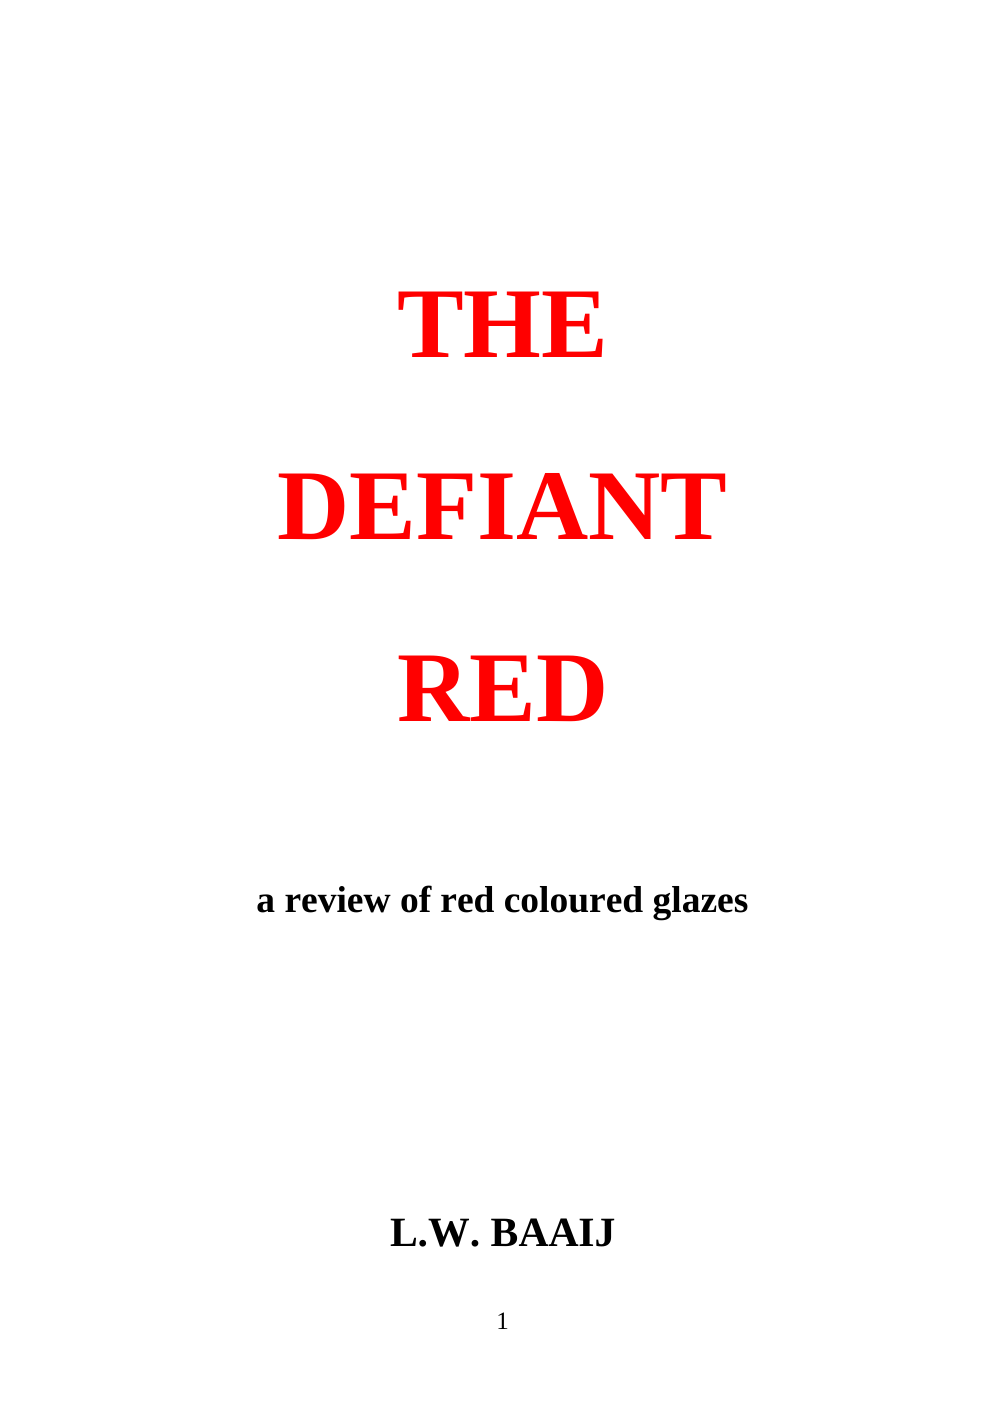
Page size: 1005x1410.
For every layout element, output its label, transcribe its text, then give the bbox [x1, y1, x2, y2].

text L.W. BAAIJ [120, 1208, 885, 1256]
text THE [120, 264, 885, 379]
text DEFIANT [120, 446, 885, 561]
text a review of red coloured glazes [120, 877, 885, 920]
text RED [120, 628, 885, 743]
